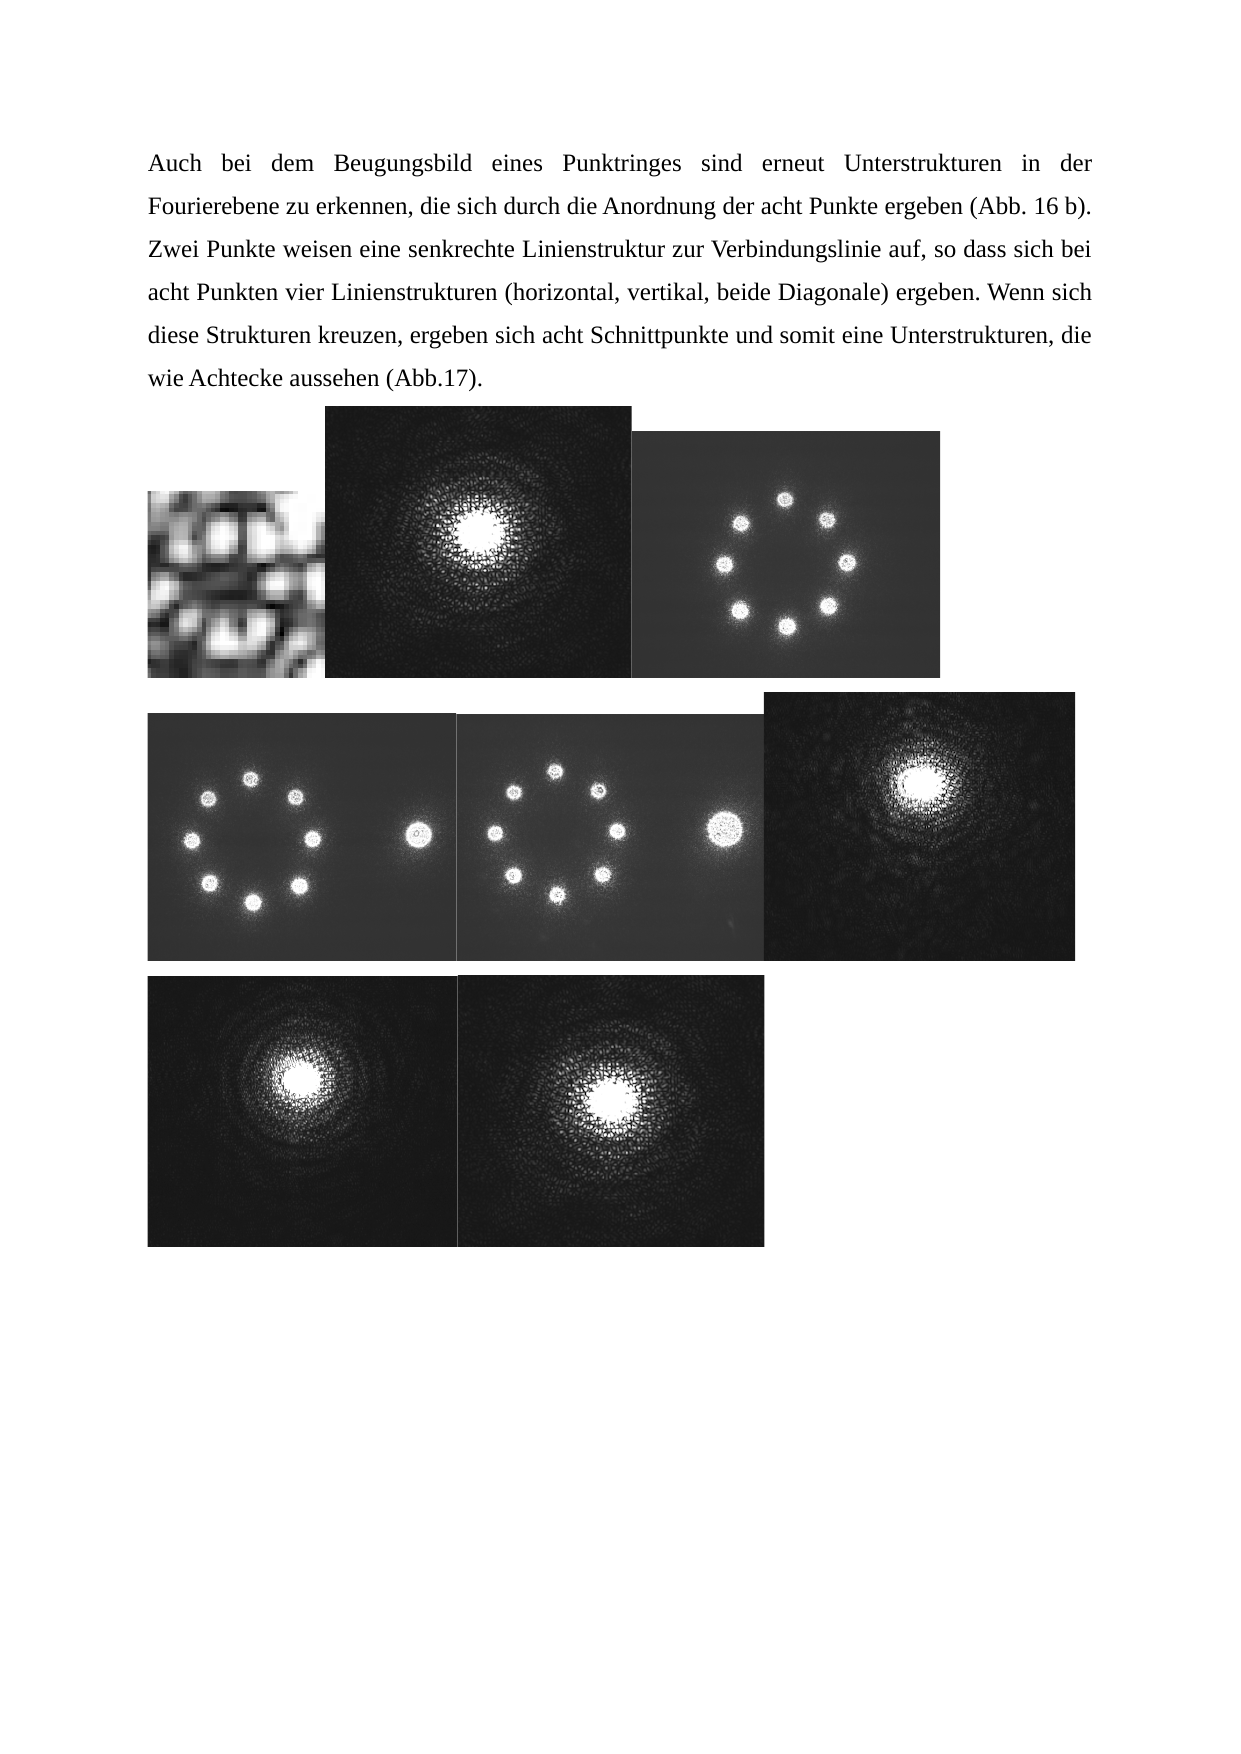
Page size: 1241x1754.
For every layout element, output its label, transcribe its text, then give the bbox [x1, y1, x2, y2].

picture [147, 692, 1076, 961]
text Auch bei dem Beugungsbild eines Punktringes sind erneut Unterstrukturen in der Fourierebene zu erkennen, die sich durch die Anordnung der acht Punkte ergeben (Abb. 16 b). Zwei Punkte weisen eine senkrechte Linienstruktur zur Verbindungslinie auf, so dass sich bei acht Punkten vier Linienstrukturen (horizontal, vertikal, beide Diagonale) ergeben. Wenn sich diese Strukturen kreuzen, ergeben sich acht Schnittpunkte und somit eine Unterstrukturen, die wie Achtecke aussehen (Abb.17). [148, 148, 1093, 392]
picture [147, 406, 941, 678]
picture [147, 975, 765, 1247]
